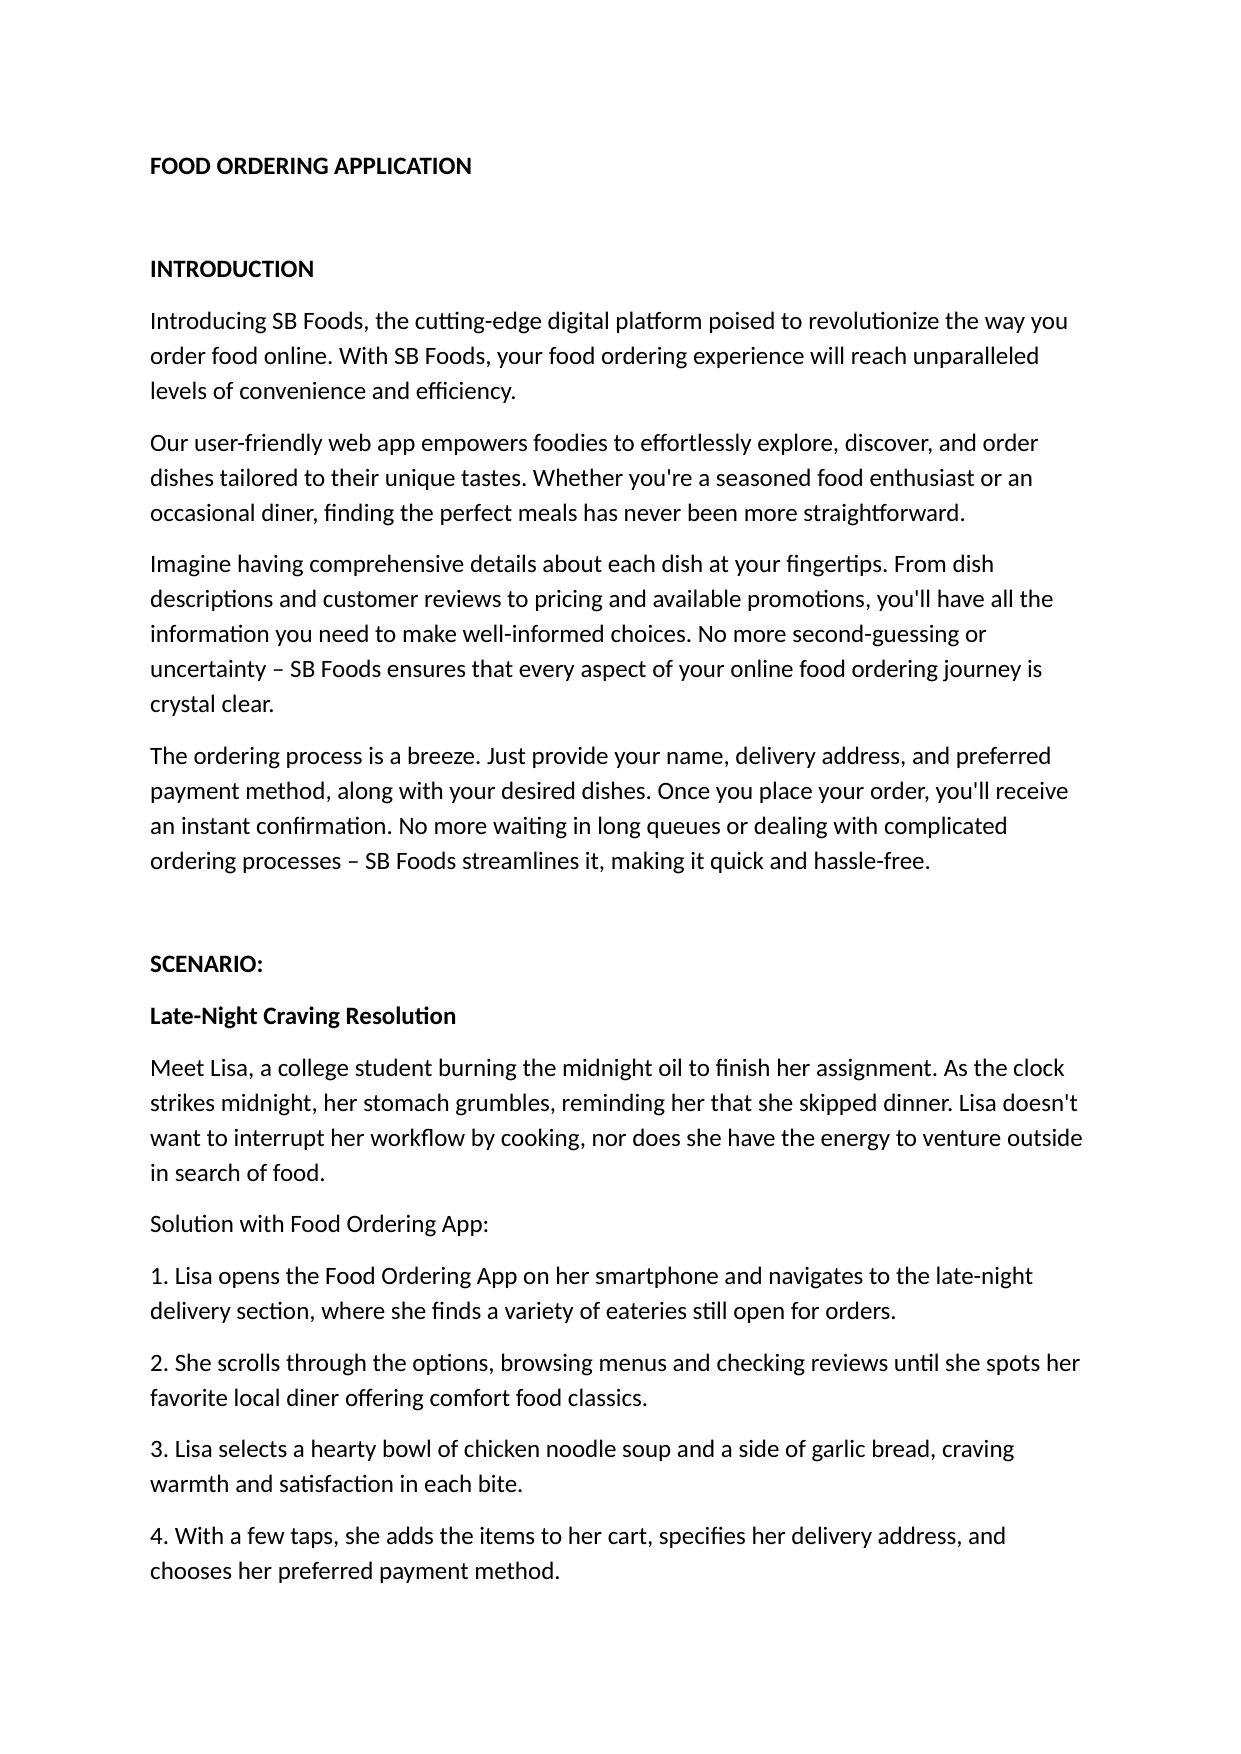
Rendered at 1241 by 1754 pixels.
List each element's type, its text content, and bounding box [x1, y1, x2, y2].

text Our user-friendly web app empowers foodies to effortlessly explore, discover, and order dishes tailored to their unique tastes. Whether you're a seasoned food enthusiast or an occasional diner, finding the perfect meals has never been more straightforward. [150, 427, 1090, 527]
text Introducing SB Foods, the cutting-edge digital platform poised to revolutionize the way you order food online. With SB Foods, your food ordering experience will reach unparalleled levels of convenience and efficiency. [150, 305, 1090, 406]
text Late-Night Craving Resolution [150, 1000, 1090, 1031]
text Imagine having comprehensive details about each dish at your fingertips. From dish descriptions and customer reviews to pricing and available promotions, you'll have all the information you need to make well-informed choices. No more second-guessing or uncertainty – SB Foods ensures that every aspect of your online food ordering journey is crystal clear. [150, 548, 1090, 719]
text 3. Lisa selects a hearty bowl of chicken noodle soup and a side of garlic bread, craving warmth and satisfaction in each bite. [150, 1433, 1090, 1499]
text SCENARIO: [150, 948, 1090, 979]
text Solution with Food Ordering App: [150, 1208, 1090, 1239]
text FOOD ORDERING APPLICATION [150, 150, 1090, 181]
text 4. With a few taps, she adds the items to her cart, specifies her delivery address, and chooses her preferred payment method. [150, 1520, 1090, 1586]
text 1. Lisa opens the Food Ordering App on her smartphone and navigates to the late-night delivery section, where she finds a variety of eateries still open for orders. [150, 1260, 1090, 1326]
text INTRODUCTION [150, 253, 1090, 284]
text 2. She scrolls through the options, browsing menus and checking reviews until she spots her favorite local diner offering comfort food classics. [150, 1347, 1090, 1412]
text Meet Lisa, a college student burning the midnight oil to finish her assignment. As the clock strikes midnight, her stomach grumbles, reminding her that she skipped dinner. Lisa doesn't want to interrupt her workflow by cooking, nor does she have the energy to venture outside in search of food. [150, 1052, 1090, 1187]
text The ordering process is a breeze. Just provide your name, delivery address, and preferred payment method, along with your desired dishes. Once you place your order, you'll receive an instant confirmation. No more waiting in long queues or dealing with complicated ordering processes – SB Foods streamlines it, making it quick and hassle-free. [150, 740, 1090, 876]
